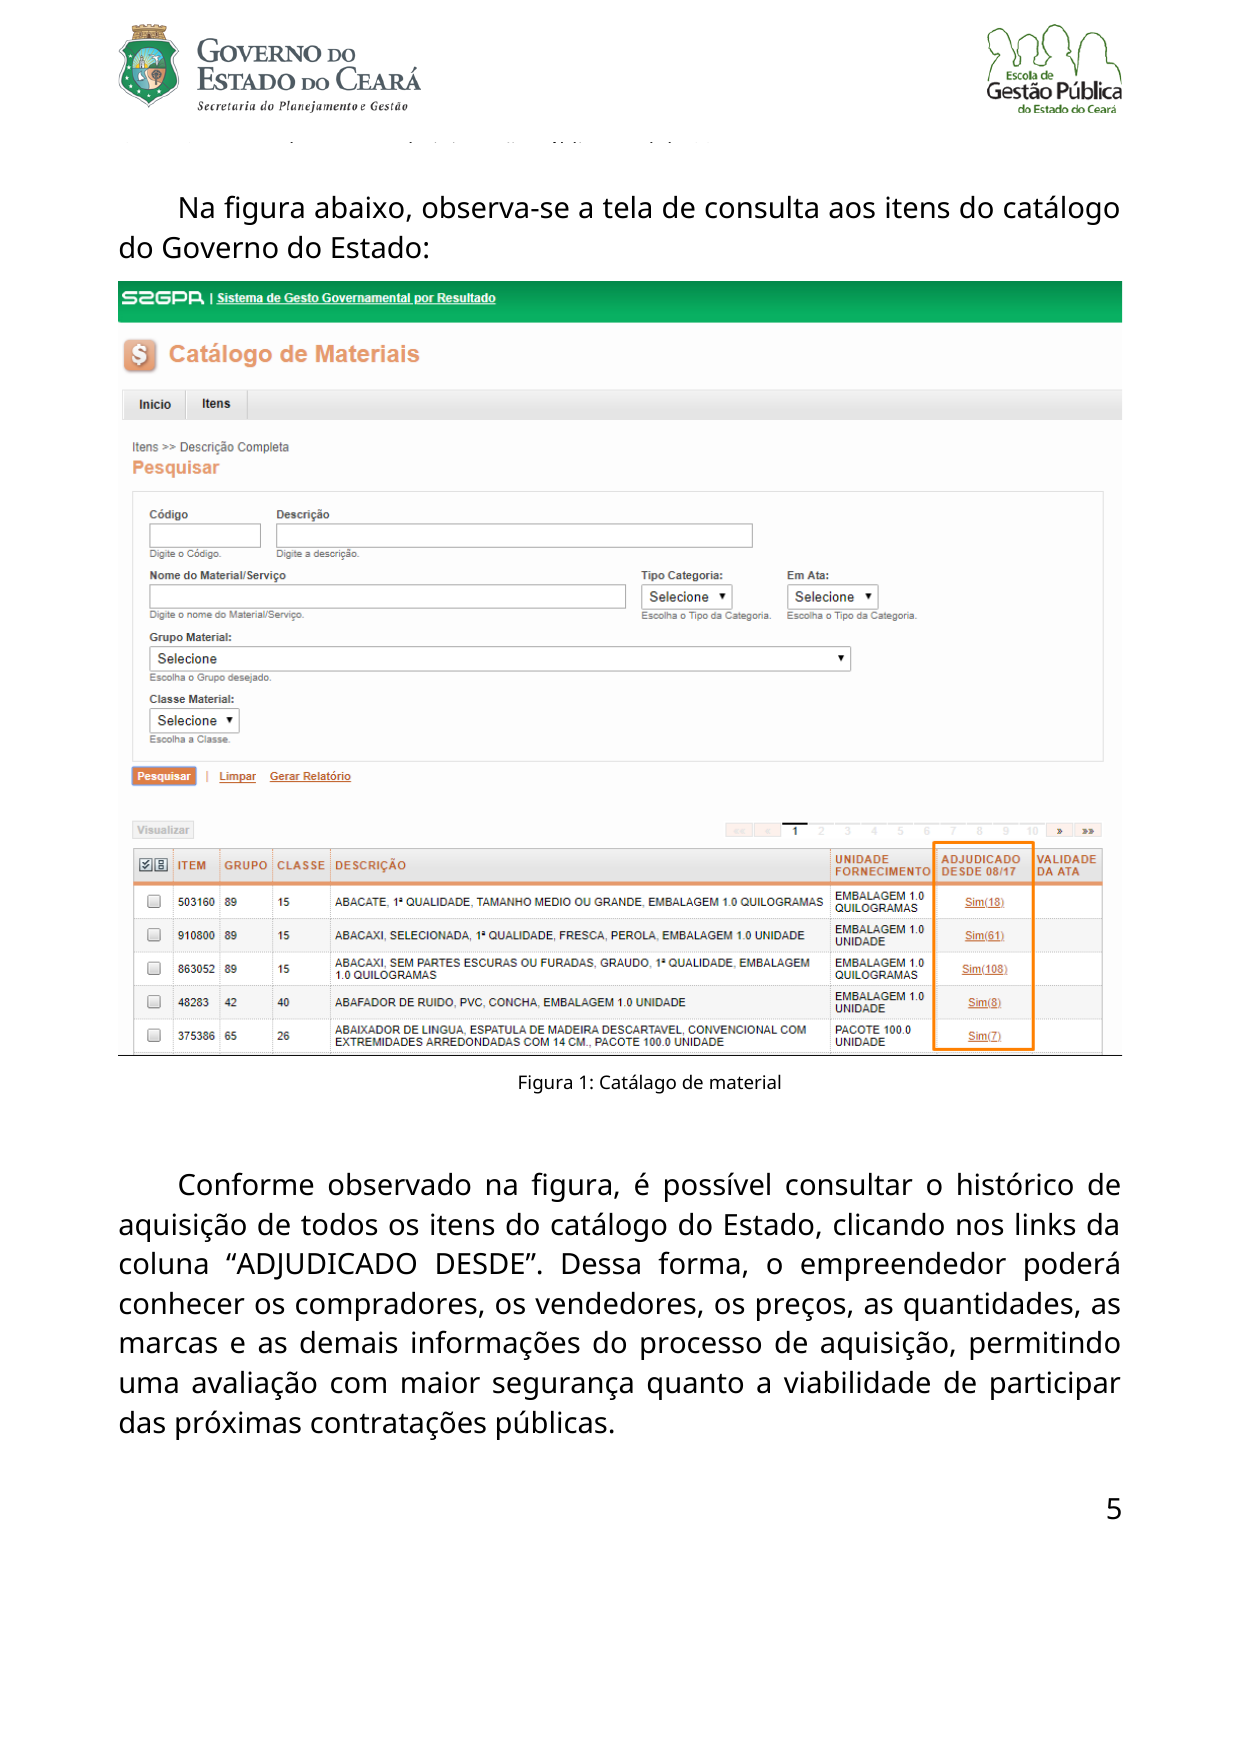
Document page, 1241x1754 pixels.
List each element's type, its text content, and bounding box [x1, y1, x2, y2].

text Conforme observado na figura, é possível consultar o histórico de aquisição de todos os itens do catálogo do Estado, clicando nos links da coluna “ADJUDICADO DESDE”. Dessa forma, o empreendedor poderá conhecer os compradores, os vendedores, os preços, as quantidades, as marcas e as demais informações do processo de aquisição, permitindo uma avaliação com maior segurança quanto a viabilidade de participar das próximas contratações públicas. [118, 1164, 1122, 1442]
picture [118, 24, 1122, 113]
text Na figura abaixo, observa-se a tela de consulta aos itens do catálogo do Governo do Estado: [118, 187, 1122, 267]
text Figura 1: Catálago de material [118, 1056, 1122, 1095]
picture [118, 281, 1123, 1056]
